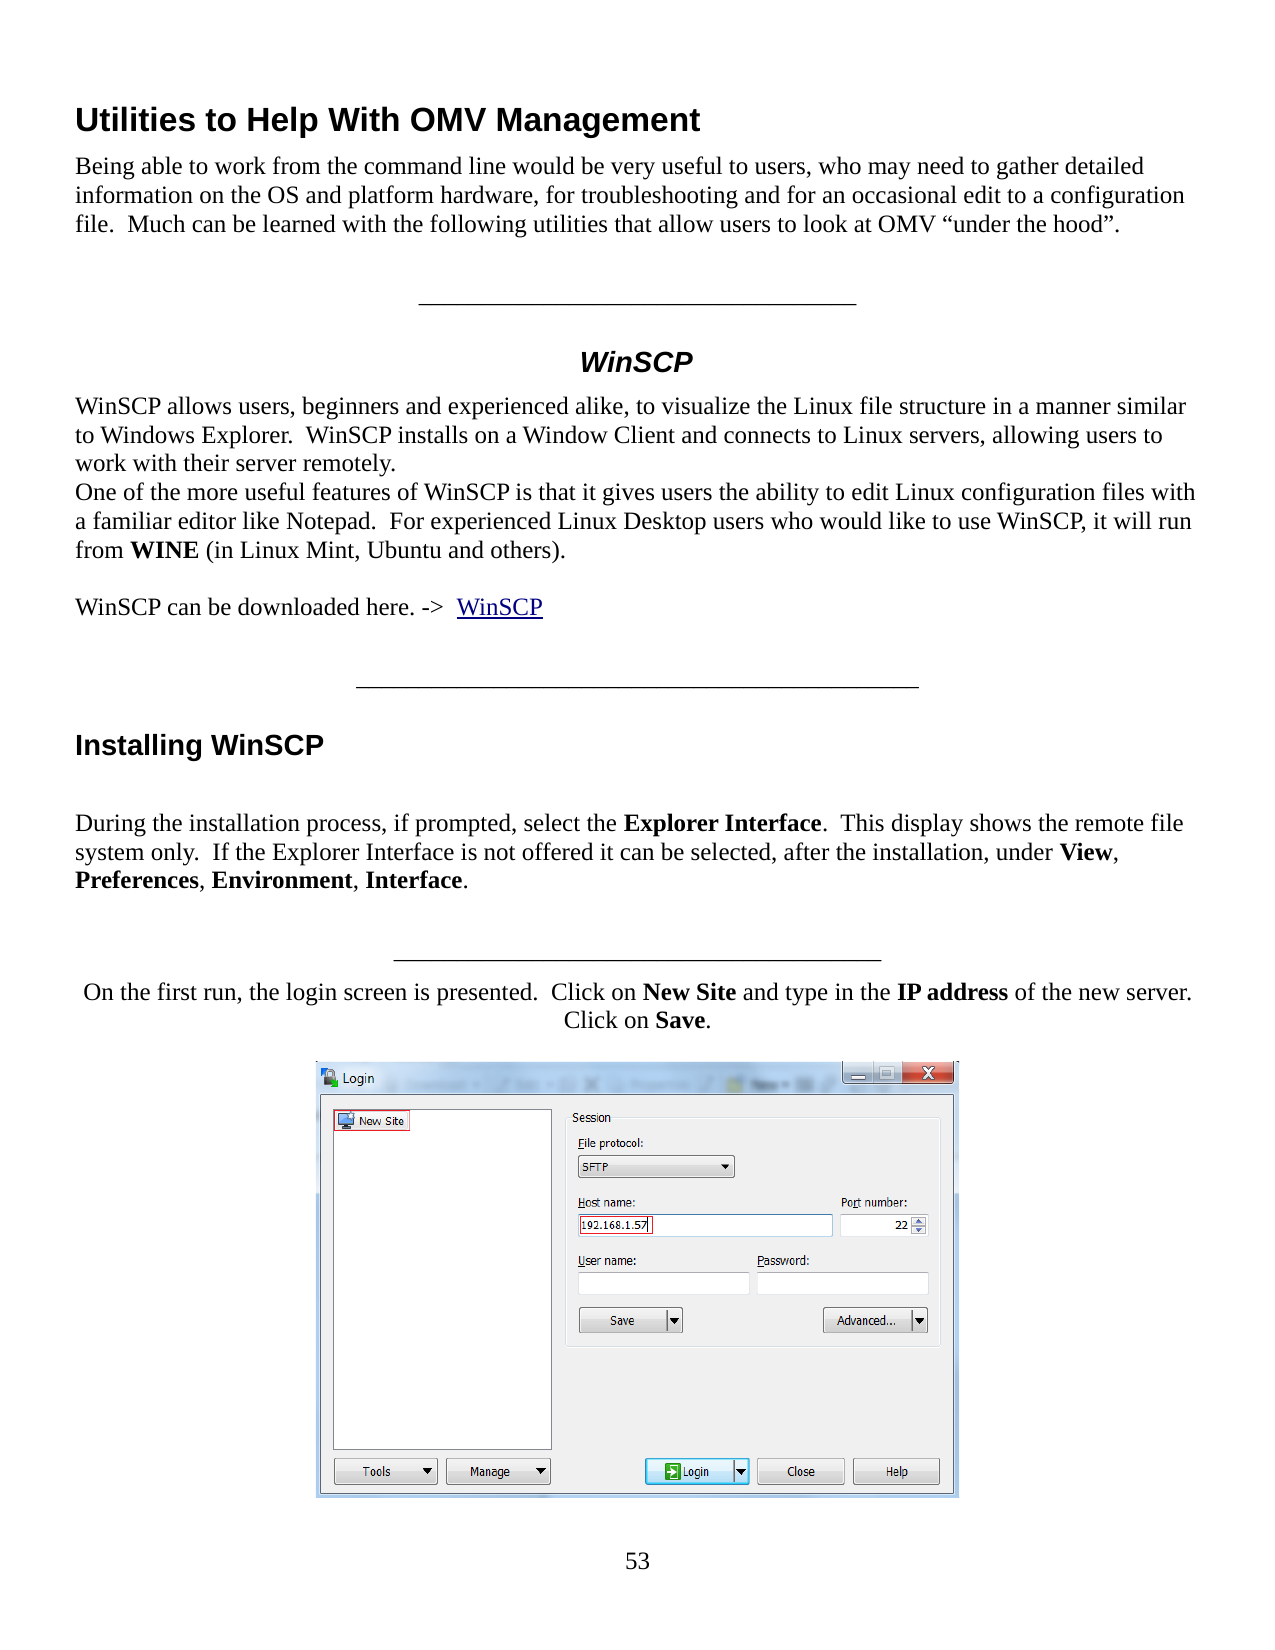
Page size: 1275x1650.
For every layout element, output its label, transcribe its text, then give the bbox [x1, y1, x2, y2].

text During the installation process, if prompted, select the Explorer Interface. This display shows the remote file system only. If the Explorer Interface is not offered it can be selected, after the installation, under View, Preferences, Environment, Interface. [75, 808, 1200, 894]
text WinSCP allows users, beginners and experienced alike, to visualize the Linux file structure in a manner similar to Windows Explorer. WinSCP installs on a Window Client and connects to Linux servers, allowing users to work with their server remotely. One of the more useful features of WinSCP is that it gives users the ability to edit Linux configuration files with a familiar editor like Notepad. For experienced Linux Desktop users who would like to use WinSCP, it will run from WINE (in Linux Mint, Ubuntu and others). WinSCP can be downloaded here. -> WinSCP [75, 391, 1200, 621]
subtitle WinSCP [75, 345, 1200, 378]
text ___________________________________ [75, 250, 1200, 307]
text Being able to work from the command line would be very useful to users, who may need to gather detailed information on the OS and platform hardware, for troubleshooting and for an occasional edit to a configuration file. Much can be learned with the following utilities that allow users to look at OMV “under the hood”. [75, 151, 1200, 237]
text _____________________________________________ [75, 633, 1200, 691]
text On the first run, the login screen is presented. Click on New Site and type in the IP address of the new server. Click on Save. [75, 977, 1200, 1034]
text _______________________________________ [75, 907, 1200, 964]
subtitle Installing WinSCP [75, 728, 1200, 796]
subtitle Utilities to Help With OMV Management [75, 100, 1200, 139]
